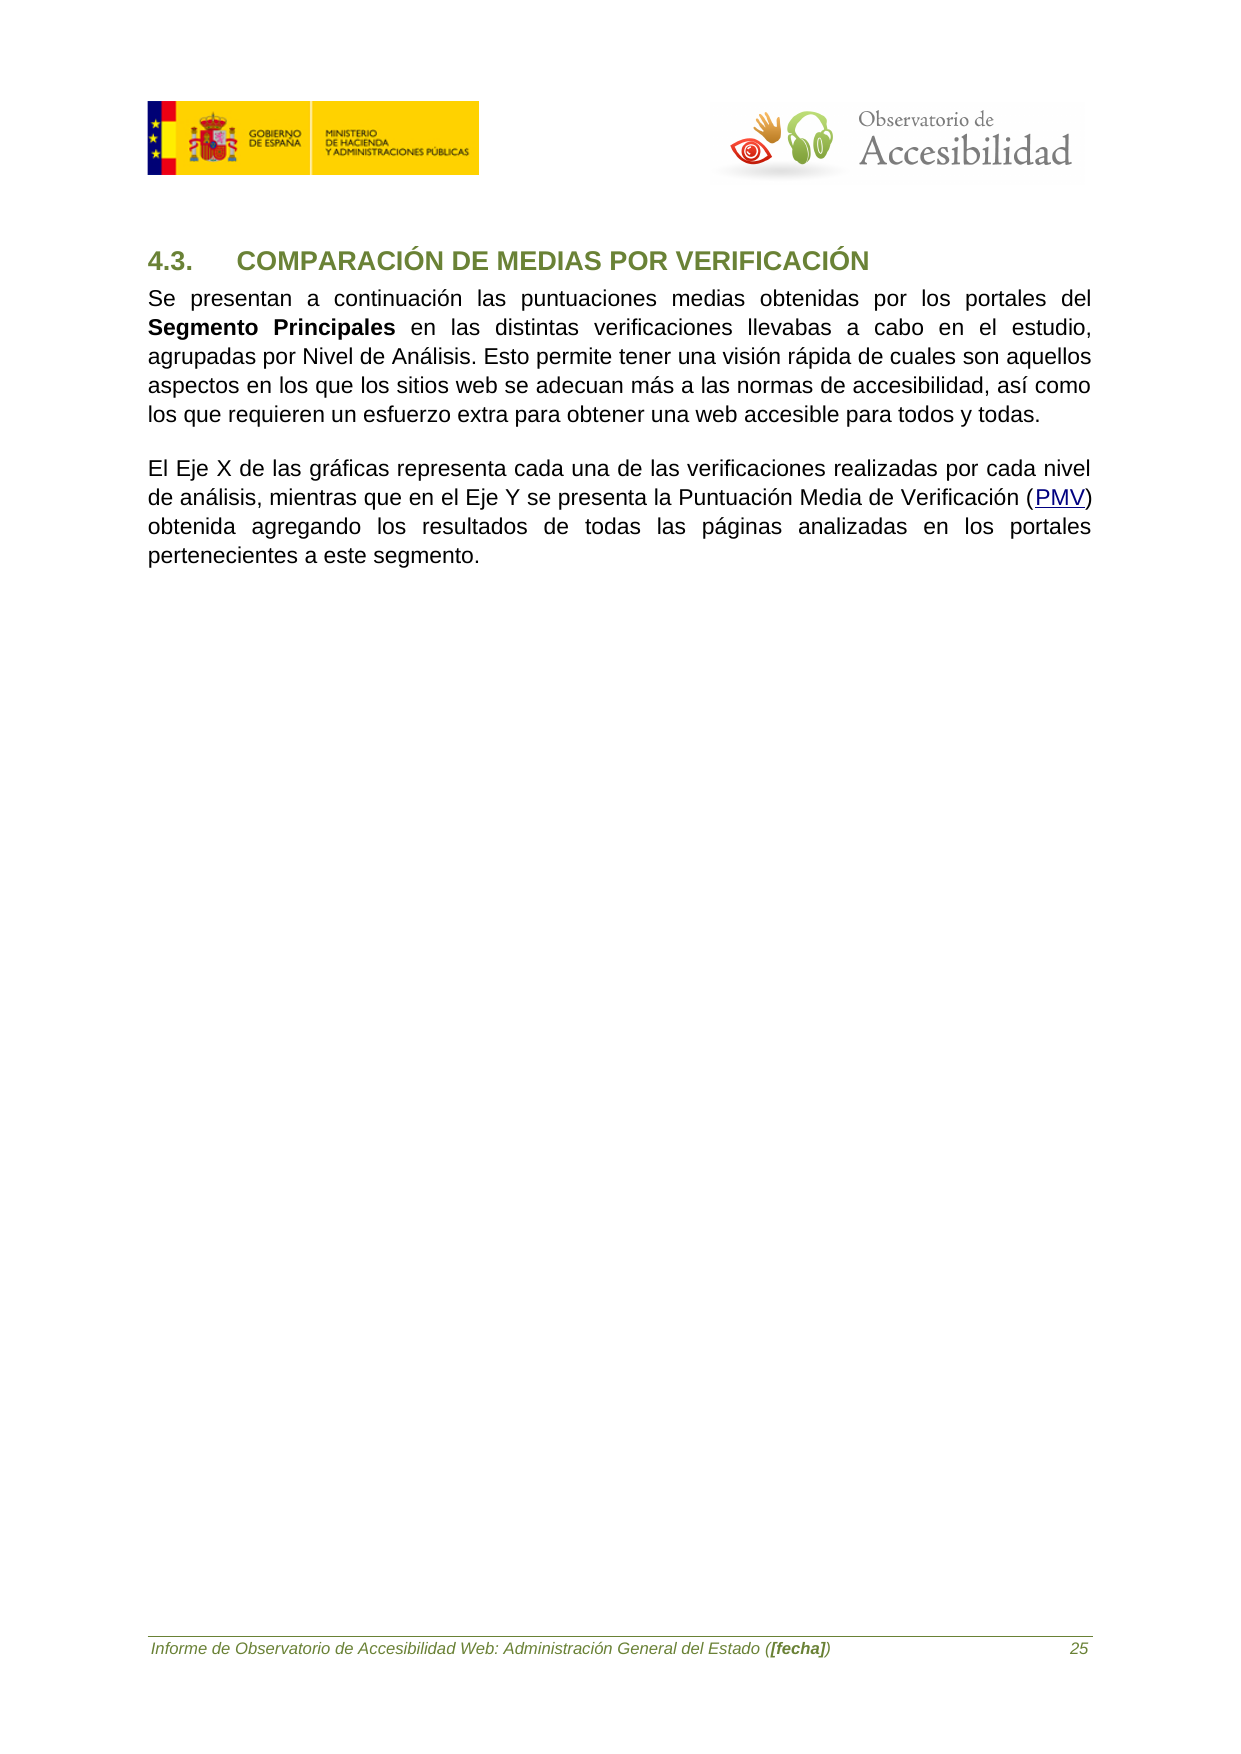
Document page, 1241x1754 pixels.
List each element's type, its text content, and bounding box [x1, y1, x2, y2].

subtitle Comparación de medias por verificación [148, 245, 1092, 276]
text El Eje X de las gráficas representa cada una de las verificaciones realizadas por cada nivel de análisis, mientras que en el Eje Y se presenta la Puntuación Media de Verificación (PMV) obtenida agregando los resultados de todas las páginas analizadas en los portales pertenecientes a este segmento. [148, 455, 1092, 568]
picture [147, 101, 479, 175]
text Se presentan a continuación las puntuaciones medias obtenidas por los portales del Segmento Principales en las distintas verificaciones llevabas a cabo en el estudio, agrupadas por Nivel de Análisis. Esto permite tener una visión rápida de cuales son aquellos aspectos en los que los sitios web se adecuan más a las normas de accesibilidad, así como los que requieren un esfuerzo extra para obtener una web accesible para todos y todas. [148, 285, 1092, 427]
picture [710, 102, 1086, 185]
